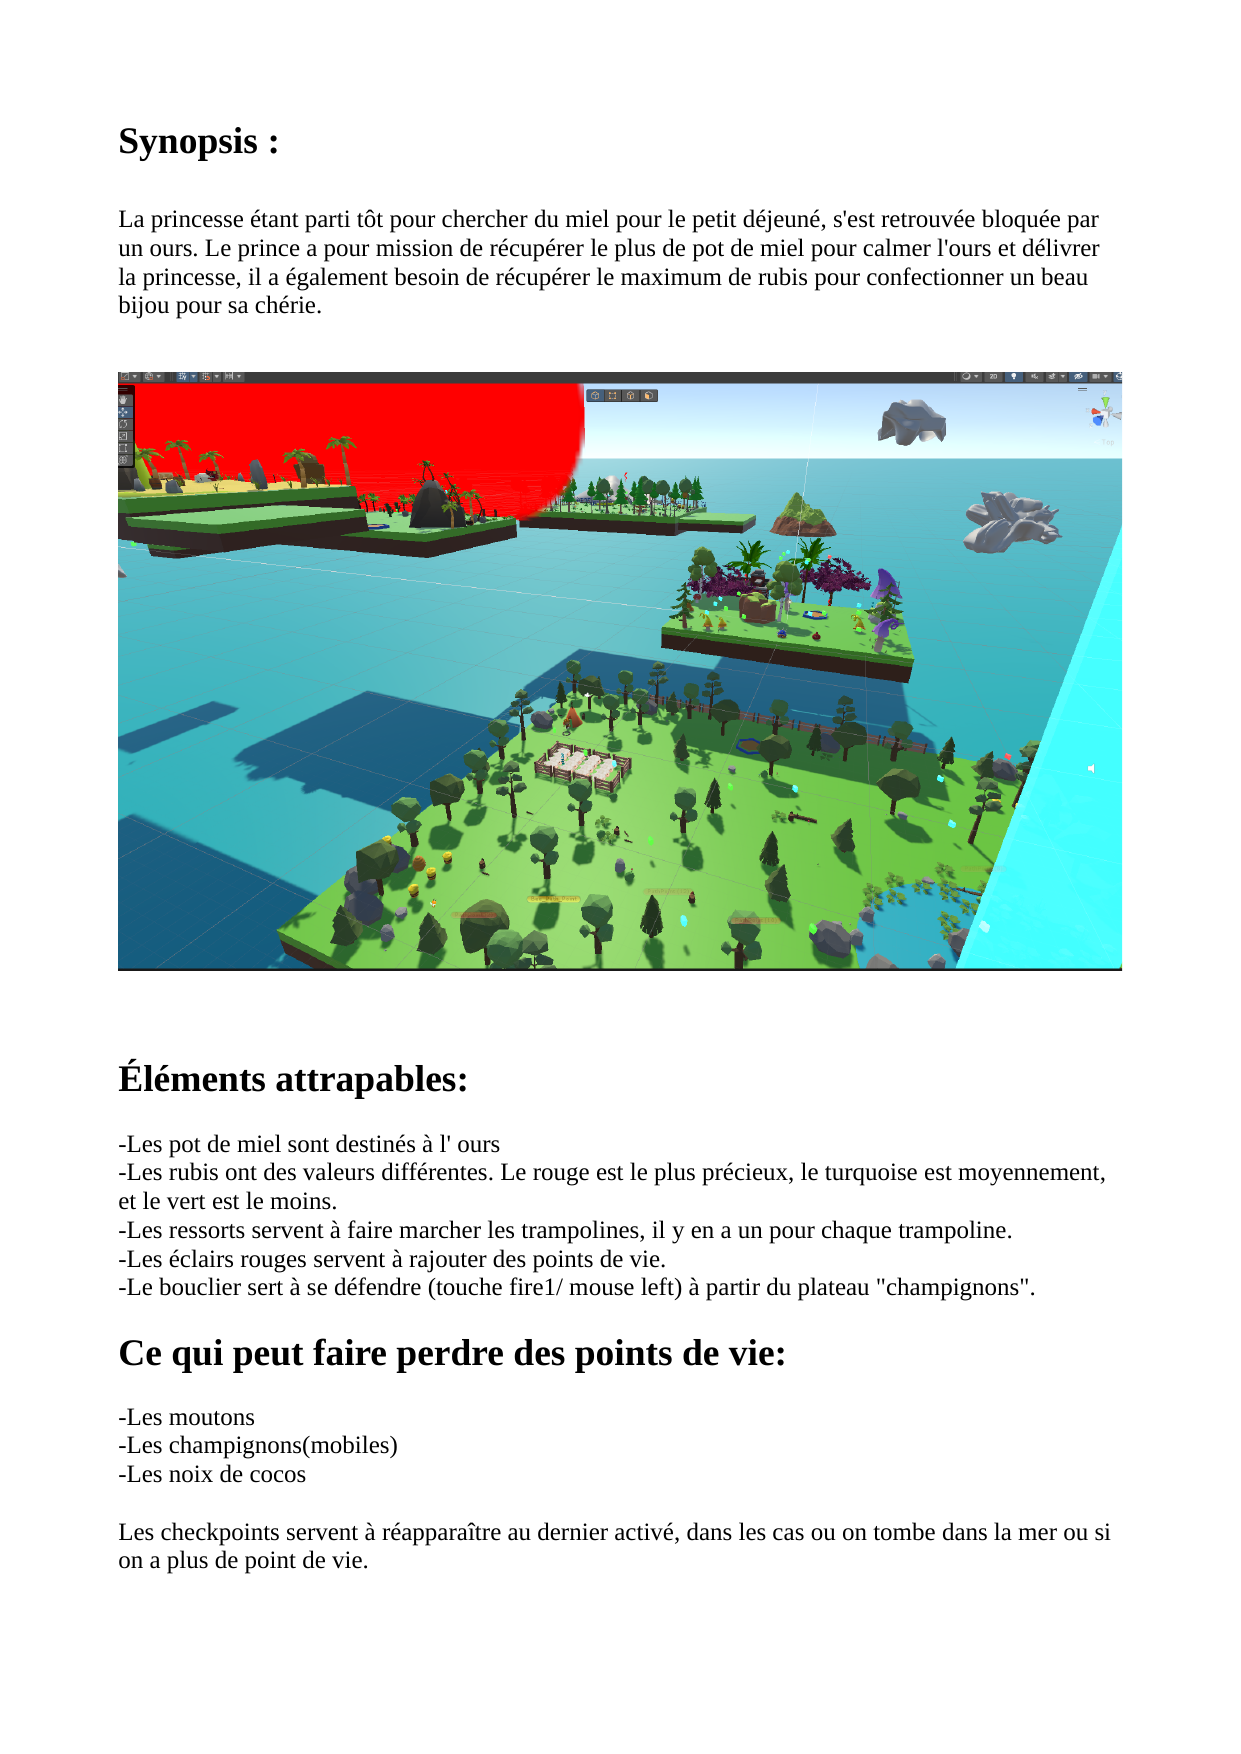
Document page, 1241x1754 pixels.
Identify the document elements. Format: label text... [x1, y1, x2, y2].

text -Le bouclier sert à se défendre (touche fire1/ mouse left) à partir du plateau "champignons". [118, 1272, 1122, 1301]
text -Les rubis ont des valeurs différentes. Le rouge est le plus précieux, le turquoise est moyennement, et le vert est le moins. [118, 1157, 1122, 1215]
text Ce qui peut faire perdre des points de vie: [118, 1330, 1122, 1373]
text -Les éclairs rouges servent à rajouter des points de vie. [118, 1244, 1122, 1272]
text -Les noix de cocos [118, 1459, 1122, 1488]
text Synopsis : [118, 118, 1122, 161]
text -Les champignons(mobiles) [118, 1431, 1122, 1459]
text La princesse étant parti tôt pour chercher du miel pour le petit déjeuné, s'est retrouvée bloquée par un ours. Le prince a pour mission de récupérer le plus de pot de miel pour calmer l'ours et délivrer la princesse, il a également besoin de récupérer le maximum de rubis pour confectionner un beau bijou pour sa chérie. [118, 204, 1122, 319]
text Éléments attrapables: [118, 1057, 1122, 1100]
text -Les ressorts servent à faire marcher les trampolines, il y en a un pour chaque trampoline. [118, 1215, 1122, 1244]
picture [118, 372, 1123, 971]
text -Les pot de miel sont destinés à l' ours [118, 1129, 1122, 1157]
text -Les moutons [118, 1402, 1122, 1431]
text Les checkpoints servent à réapparaître au dernier activé, dans les cas ou on tombe dans la mer ou si on a plus de point de vie. [118, 1517, 1122, 1574]
